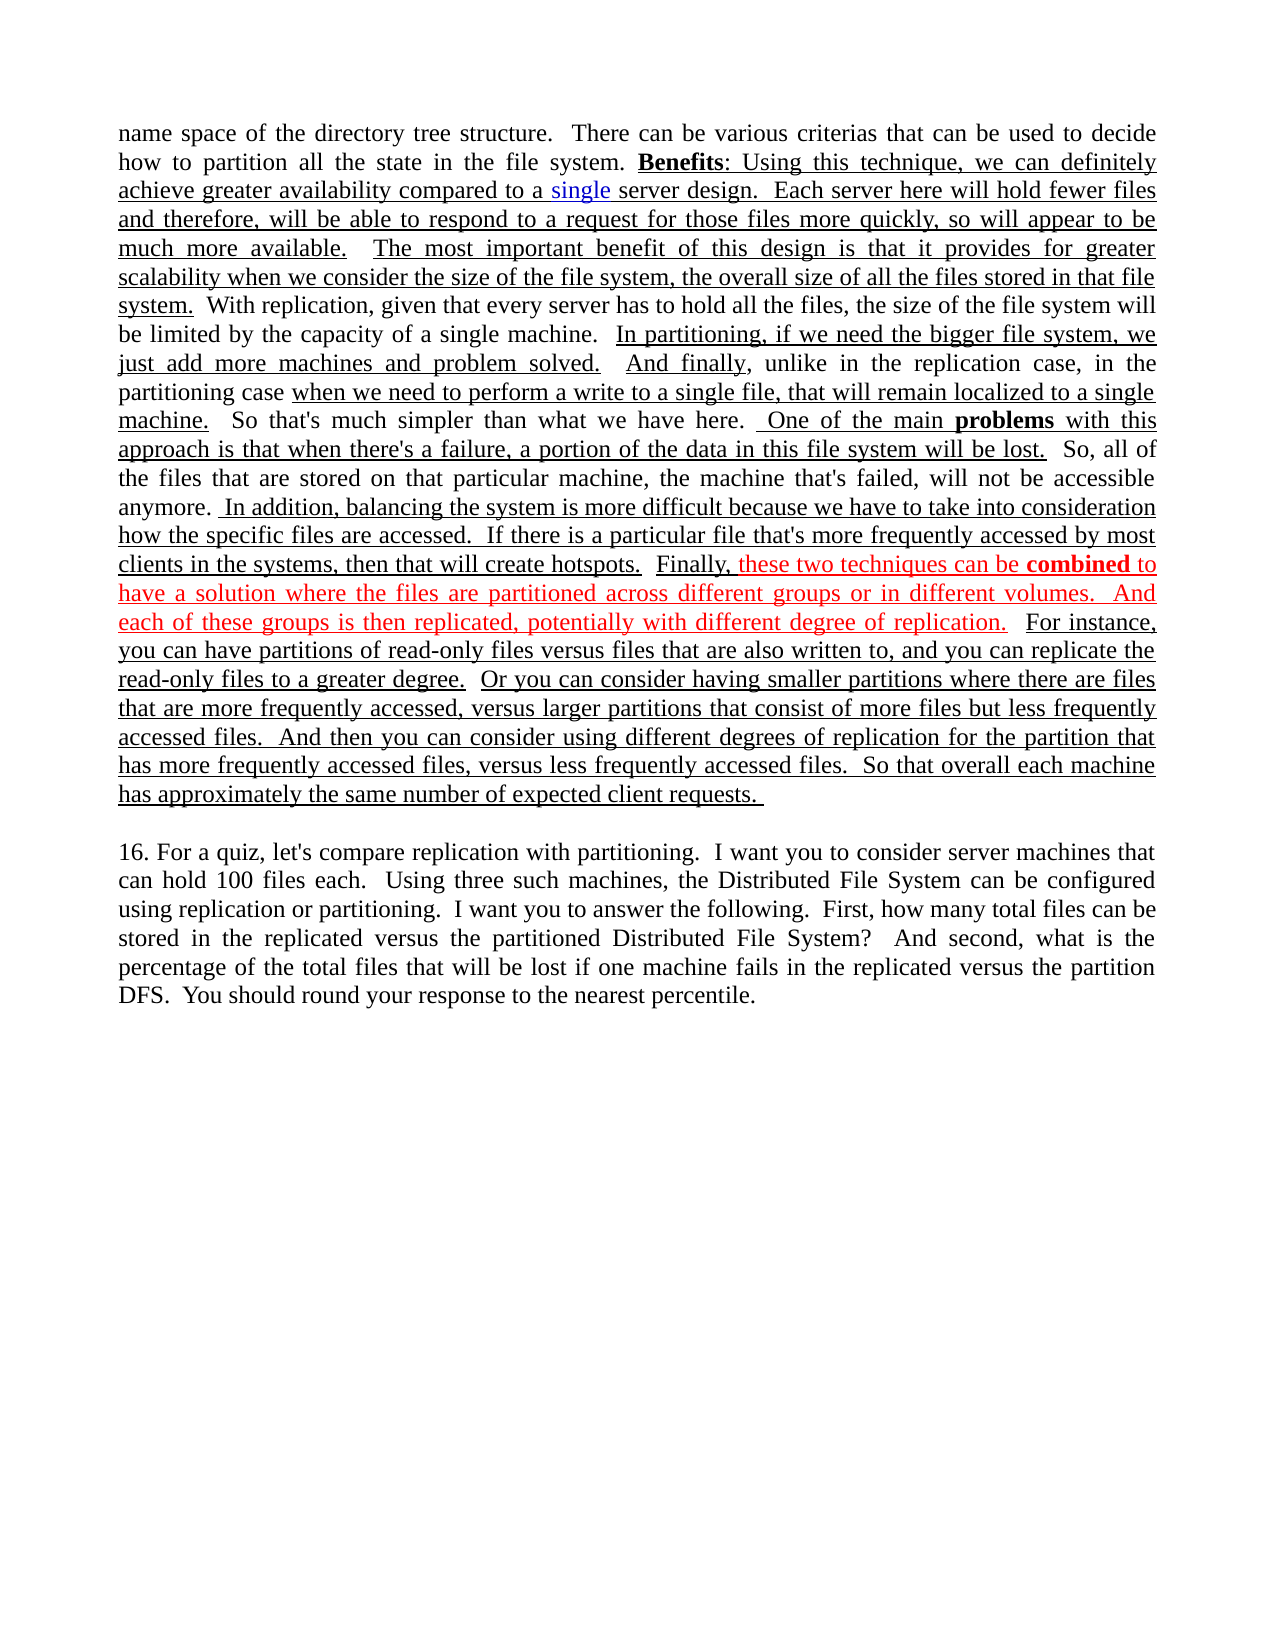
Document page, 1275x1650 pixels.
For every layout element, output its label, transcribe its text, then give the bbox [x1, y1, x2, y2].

text and therefore, will be able to respond to a request for those files more quickly, so will appear to be [118, 202, 1157, 229]
text each of these groups is then replicated, potentially with different degree of replication. For instance, you can have partitions of read-only files versus files that are also written to, and you can replicate the read-only files to a greater degree. Or you can consider having smaller partitions where there are files that are more frequently accessed, versus larger partitions that consist of more files but less frequently [118, 604, 1157, 718]
text 16. For a quiz, let's compare replication with partitioning. I want you to consider server machines that can hold 100 files each. Using three such machines, the Distributed File System can be configured using replication or partitioning. I want you to answer the following. First, how many total files can be stored in the replicated versus the partitioned Distributed File System? And second, what is the percentage of the total files that will be lost if one machine fails in the replicated versus the partition DFS. You should round your response to the nearest percentile. [118, 837, 1157, 1009]
text much more available. The most important benefit of this design is that it provides for greater scalability when we consider the size of the file system, the overall size of all the files stored in that file system. With replication, given that every server has to hold all the files, the size of the file system will be limited by the capacity of a single machine. In partitioning, if we need the bigger file system, we just add more machines and problem solved. And finally, unlike in the replication case, in the partitioning case when we need to perform a write to a single file, that will remain localized to a single machine. So that's much simpler than what we have here. One of the main problems with this approach is that when there's a failure, a portion of the data in this file system will be lost. So, all of the files that are stored on that particular machine, the machine that's failed, will not be accessible anymore. In addition, balancing the system is more difficult because we have to take into consideration how the specific files are accessed. If there is a particular file that's more frequently accessed by most clients in the systems, then that will create hotspots. Finally, these two techniques can be combined to have a solution where the files are partitioned across different groups or in different volumes. And [118, 231, 1157, 603]
text accessed files. And then you can consider using different degrees of replication for the partition that has more frequently accessed files, versus less frequently accessed files. So that overall each machine has approximately the same number of expected client requests. [118, 719, 1157, 808]
text name space of the directory tree structure. There can be various criterias that can be used to decide how to partition all the state in the file system. Benefits: Using this technique, we can definitely achieve greater availability compared to a single server design. Each server here will hold fewer files [118, 118, 1157, 201]
